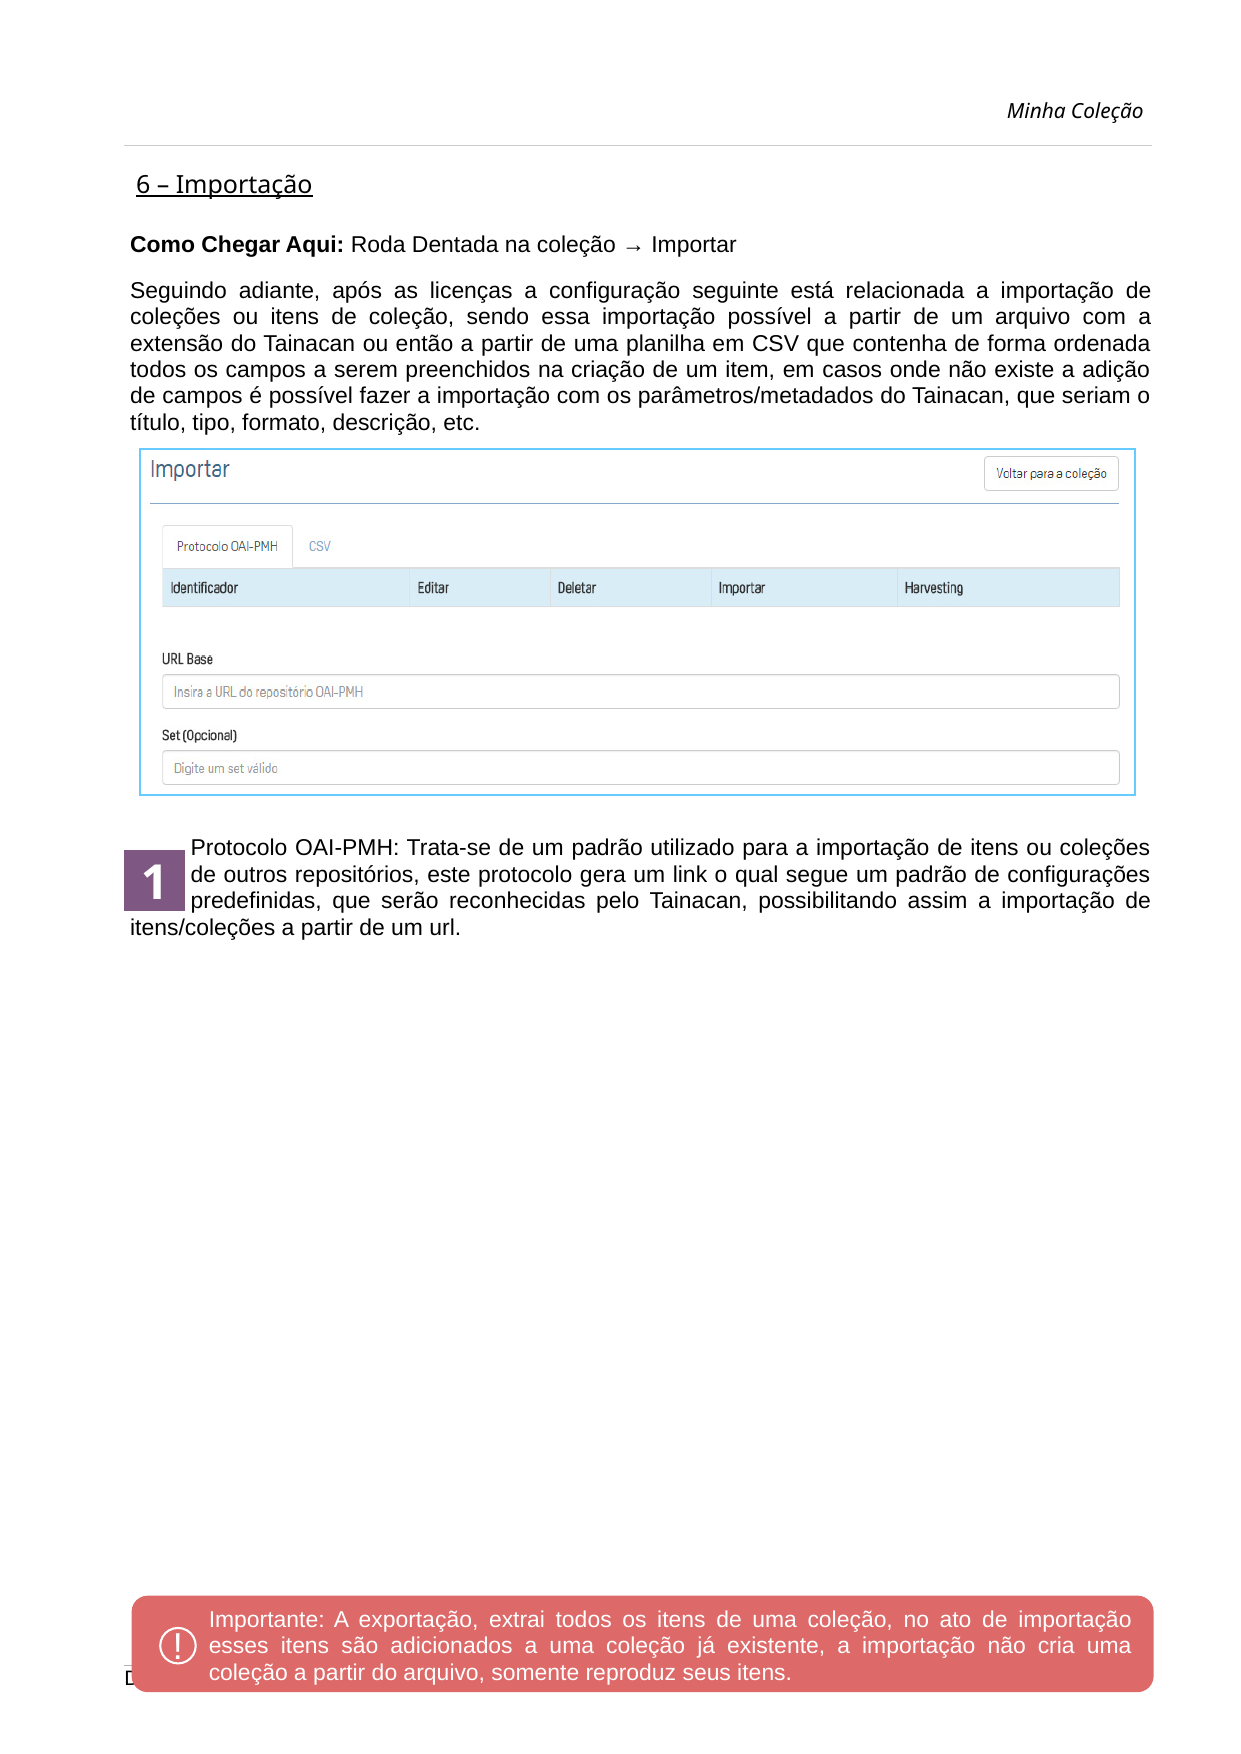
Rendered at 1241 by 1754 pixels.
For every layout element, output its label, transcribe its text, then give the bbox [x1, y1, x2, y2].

text [141, 450, 1134, 794]
picture [144, 453, 1132, 792]
table_header Minha Coleção [124, 91, 1152, 145]
subtitle 6 – Importação [136, 166, 1152, 200]
text Como Chegar Aqui: Roda Dentada na coleção → Importar [130, 231, 1152, 257]
text Protocolo OAI-PMH: Trata-se de um padrão utilizado para a importação de itens ou coleções de outros repositórios, este protocolo gera um link o qual segue um padrão de configurações predefinidas, que serão reconhecidas pelo Tainacan, possibilitando assim a importação de itens/coleções a partir de um url. [130, 462, 1152, 940]
text Seguindo adiante, após as licenças a configuração seguinte está relacionada a importação de coleções ou itens de coleção, sendo essa importação possível a partir de um arquivo com a extensão do Tainacan ou então a partir de uma planilha em CSV que contenha de forma ordenada todos os campos a serem preenchidos na criação de um item, em casos onde não existe a adição de campos é possível fazer a importação com os parâmetros/metadados do Tainacan, que seriam o título, tipo, formato, descrição, etc. [130, 277, 1152, 435]
